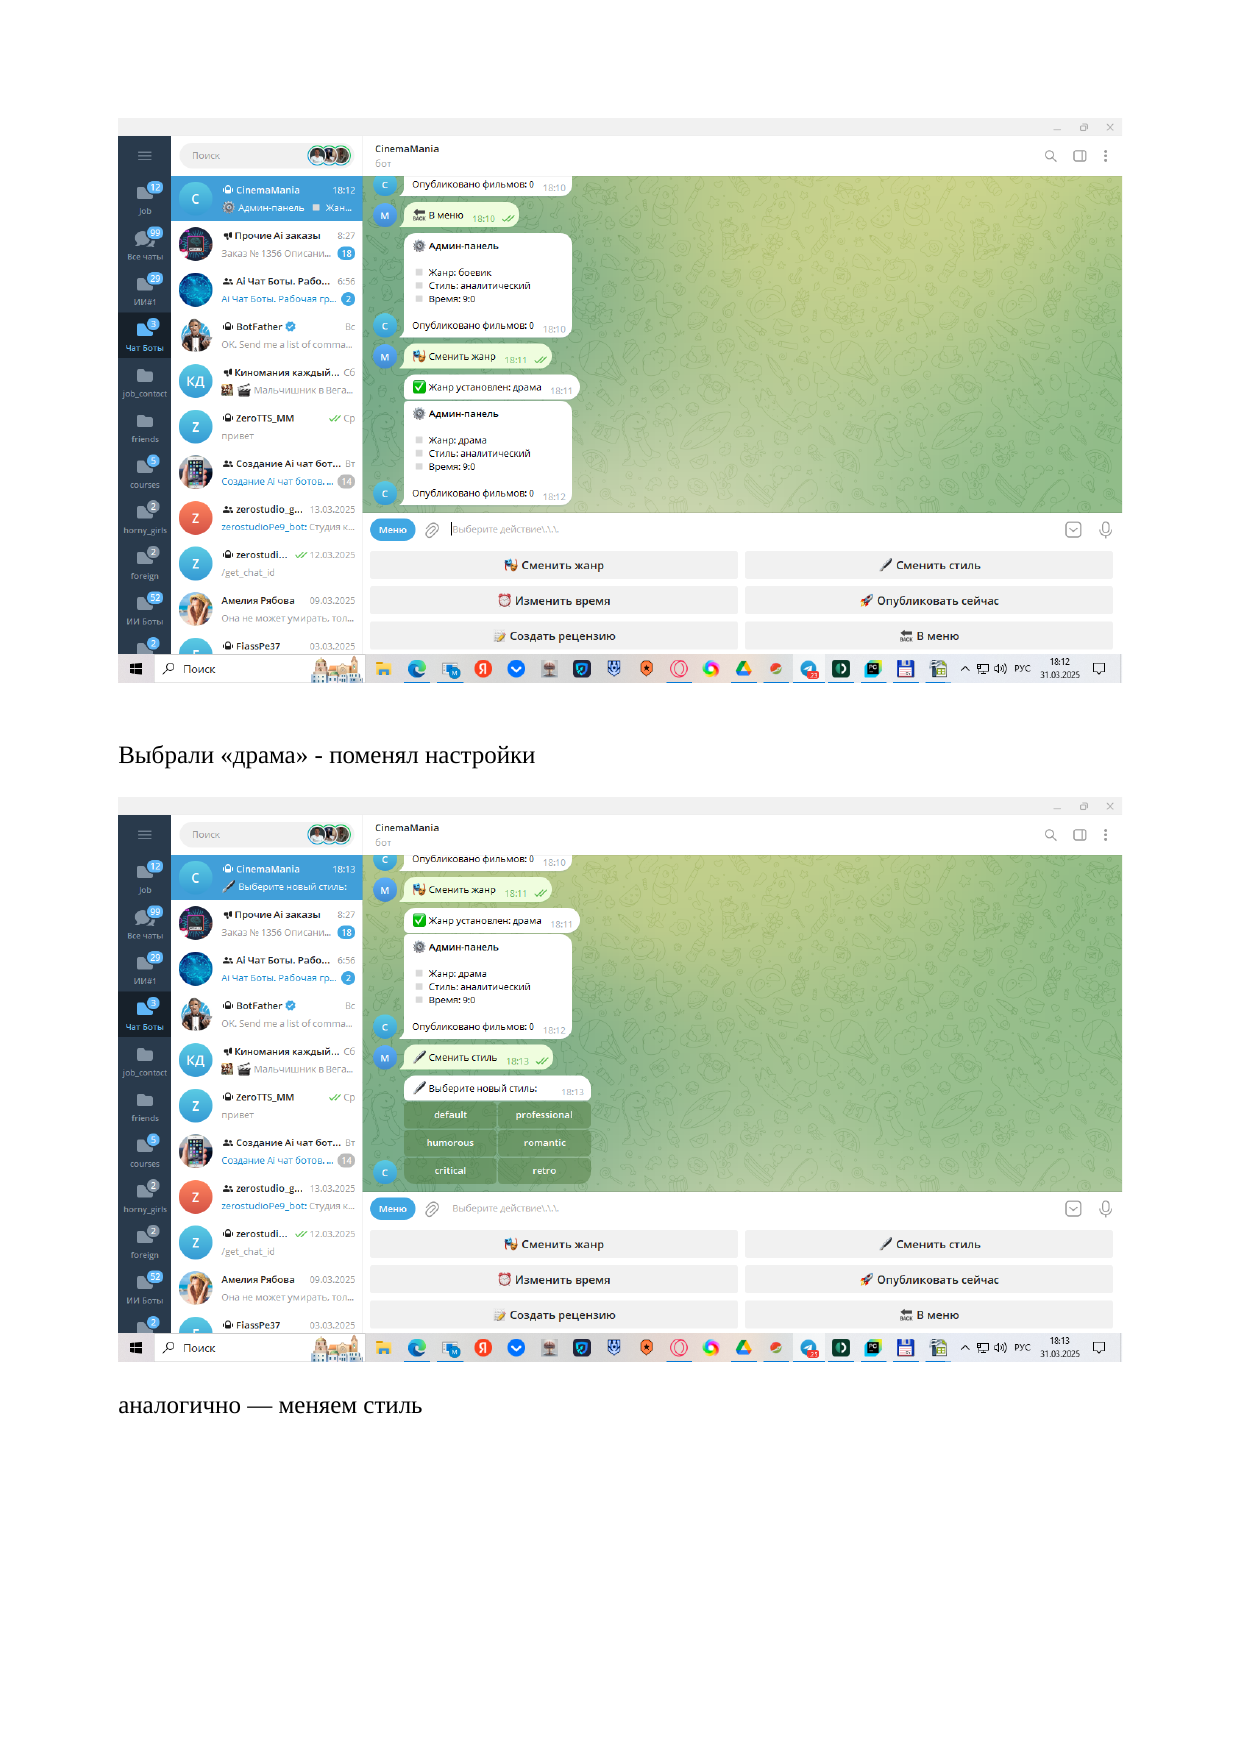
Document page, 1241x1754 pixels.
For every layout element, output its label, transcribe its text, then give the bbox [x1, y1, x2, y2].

text Выбрали «драма» - поменял настройки [118, 740, 1122, 769]
picture [118, 797, 1123, 1362]
picture [118, 118, 1123, 683]
text аналогично — меняем стиль [118, 1391, 1122, 1419]
